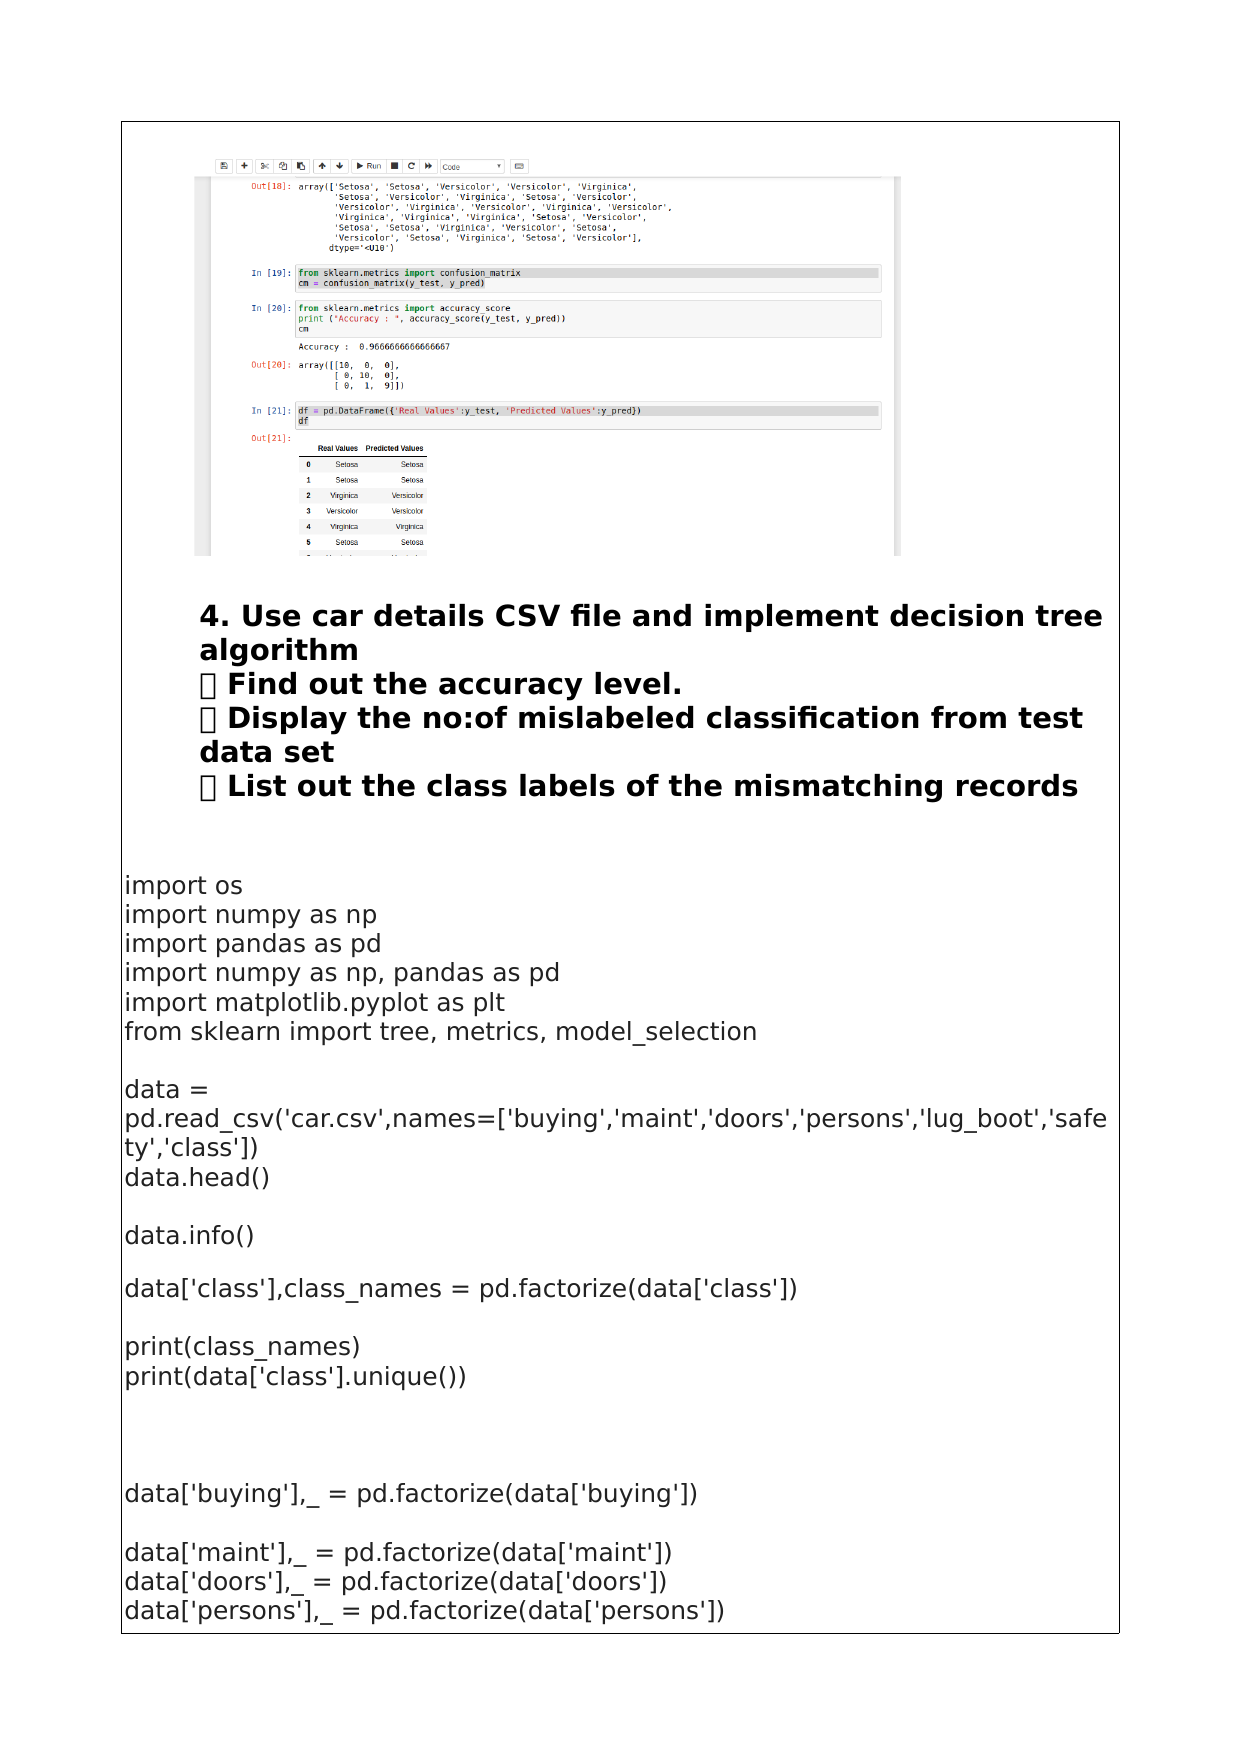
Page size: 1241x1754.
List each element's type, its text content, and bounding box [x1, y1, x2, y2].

text import numpy as np [124, 900, 1116, 929]
list  Display the no:of mislabeled classification from test data set [199, 701, 1116, 769]
list 4. Use car details CSV file and implement decision tree algorithm [199, 599, 1116, 667]
text data['maint'],_ = pd.factorize(data['maint']) [124, 1538, 1116, 1567]
text from sklearn import tree, metrics, model_selection [124, 1017, 1116, 1046]
text import numpy as np, pandas as pd [124, 959, 1116, 988]
text import pandas as pd [124, 929, 1116, 959]
list  Find out the accuracy level. [199, 667, 1116, 701]
list  List out the class labels of the mismatching records [199, 769, 1116, 803]
text import matplotlib.pyplot as plt [124, 988, 1116, 1017]
text data.info() [124, 1221, 1116, 1251]
text data.head() [124, 1163, 1116, 1192]
text data['doors'],_ = pd.factorize(data['doors']) [124, 1567, 1116, 1596]
text data['class'],class_names = pd.factorize(data['class']) [124, 1274, 1116, 1303]
text print(data['class'].unique()) [124, 1362, 1116, 1391]
text print(class_names) [124, 1333, 1116, 1362]
text import os [124, 871, 1116, 900]
text data['buying'],_ = pd.factorize(data['buying']) [124, 1479, 1116, 1508]
text data = pd.read_csv('car.csv',names=['buying','maint','doors','persons','lug_boot','safety','class']) [124, 1075, 1116, 1163]
text data['persons'],_ = pd.factorize(data['persons']) [124, 1596, 1116, 1625]
picture [194, 156, 901, 556]
